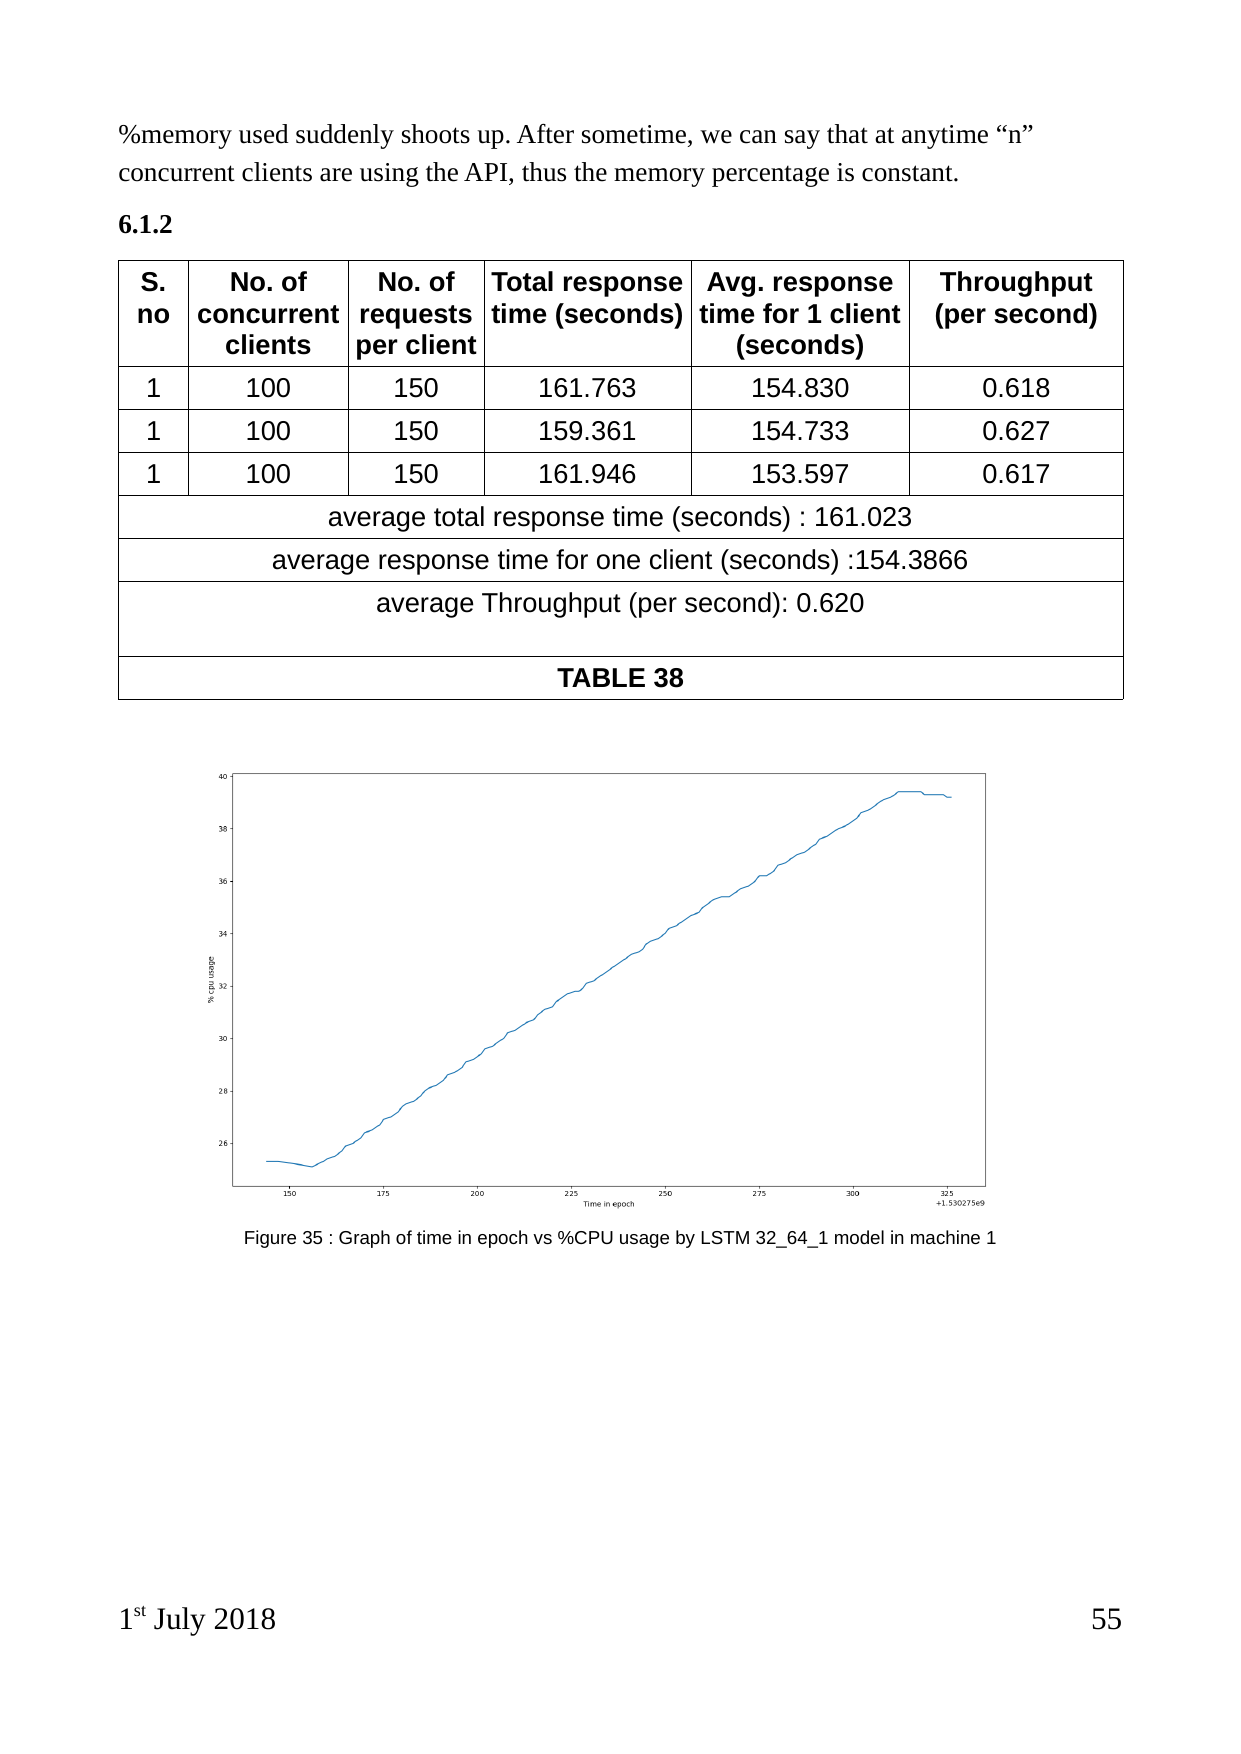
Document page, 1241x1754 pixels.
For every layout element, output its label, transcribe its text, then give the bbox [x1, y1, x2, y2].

table_cell 0.617 [910, 453, 1123, 495]
table_cell average total response time (seconds) : 161.023 [119, 496, 1123, 538]
table_cell average response time for one client (seconds) :154.3866 [119, 539, 1123, 581]
table_cell 1 [119, 453, 188, 495]
table_header Throughput (per second) [910, 261, 1123, 366]
table_cell 150 [349, 453, 484, 495]
table_cell 154.830 [692, 367, 909, 409]
table_header No. of concurrent clients [189, 261, 348, 366]
subtitle Figure 35 : Graph of time in epoch vs %CPU usage by LSTM 32_64_1 model in machine 1 [118, 809, 1122, 1248]
table_cell 100 [189, 453, 348, 495]
table_cell 150 [349, 410, 484, 452]
table_cell 0.618 [910, 367, 1123, 409]
table_cell 161.763 [485, 367, 691, 409]
text %memory used suddenly shoots up. After sometime, we can say that at anytime “n” concurrent clients are using the API, thus the memory percentage is constant. [118, 118, 1122, 187]
table_header S. no [119, 261, 188, 366]
table_header No. of requests per client [349, 261, 484, 366]
table_header Total response time (seconds) [485, 261, 691, 366]
table_cell 1 [119, 410, 188, 452]
table_cell 150 [349, 367, 484, 409]
table_cell 161.946 [485, 453, 691, 495]
table_cell 100 [189, 410, 348, 452]
table_cell 153.597 [692, 453, 909, 495]
table_cell 100 [189, 367, 348, 409]
table_cell average Throughput (per second): 0.620 [119, 582, 1123, 656]
table_cell 154.733 [692, 410, 909, 452]
table_header Avg. response time for 1 client (seconds) [692, 261, 909, 366]
text 6.1.2 [118, 208, 1122, 239]
picture [118, 725, 1082, 1227]
table_cell 1 [119, 367, 188, 409]
table_cell TABLE 38 [119, 657, 1123, 699]
table_cell 0.627 [910, 410, 1123, 452]
table_cell 159.361 [485, 410, 691, 452]
